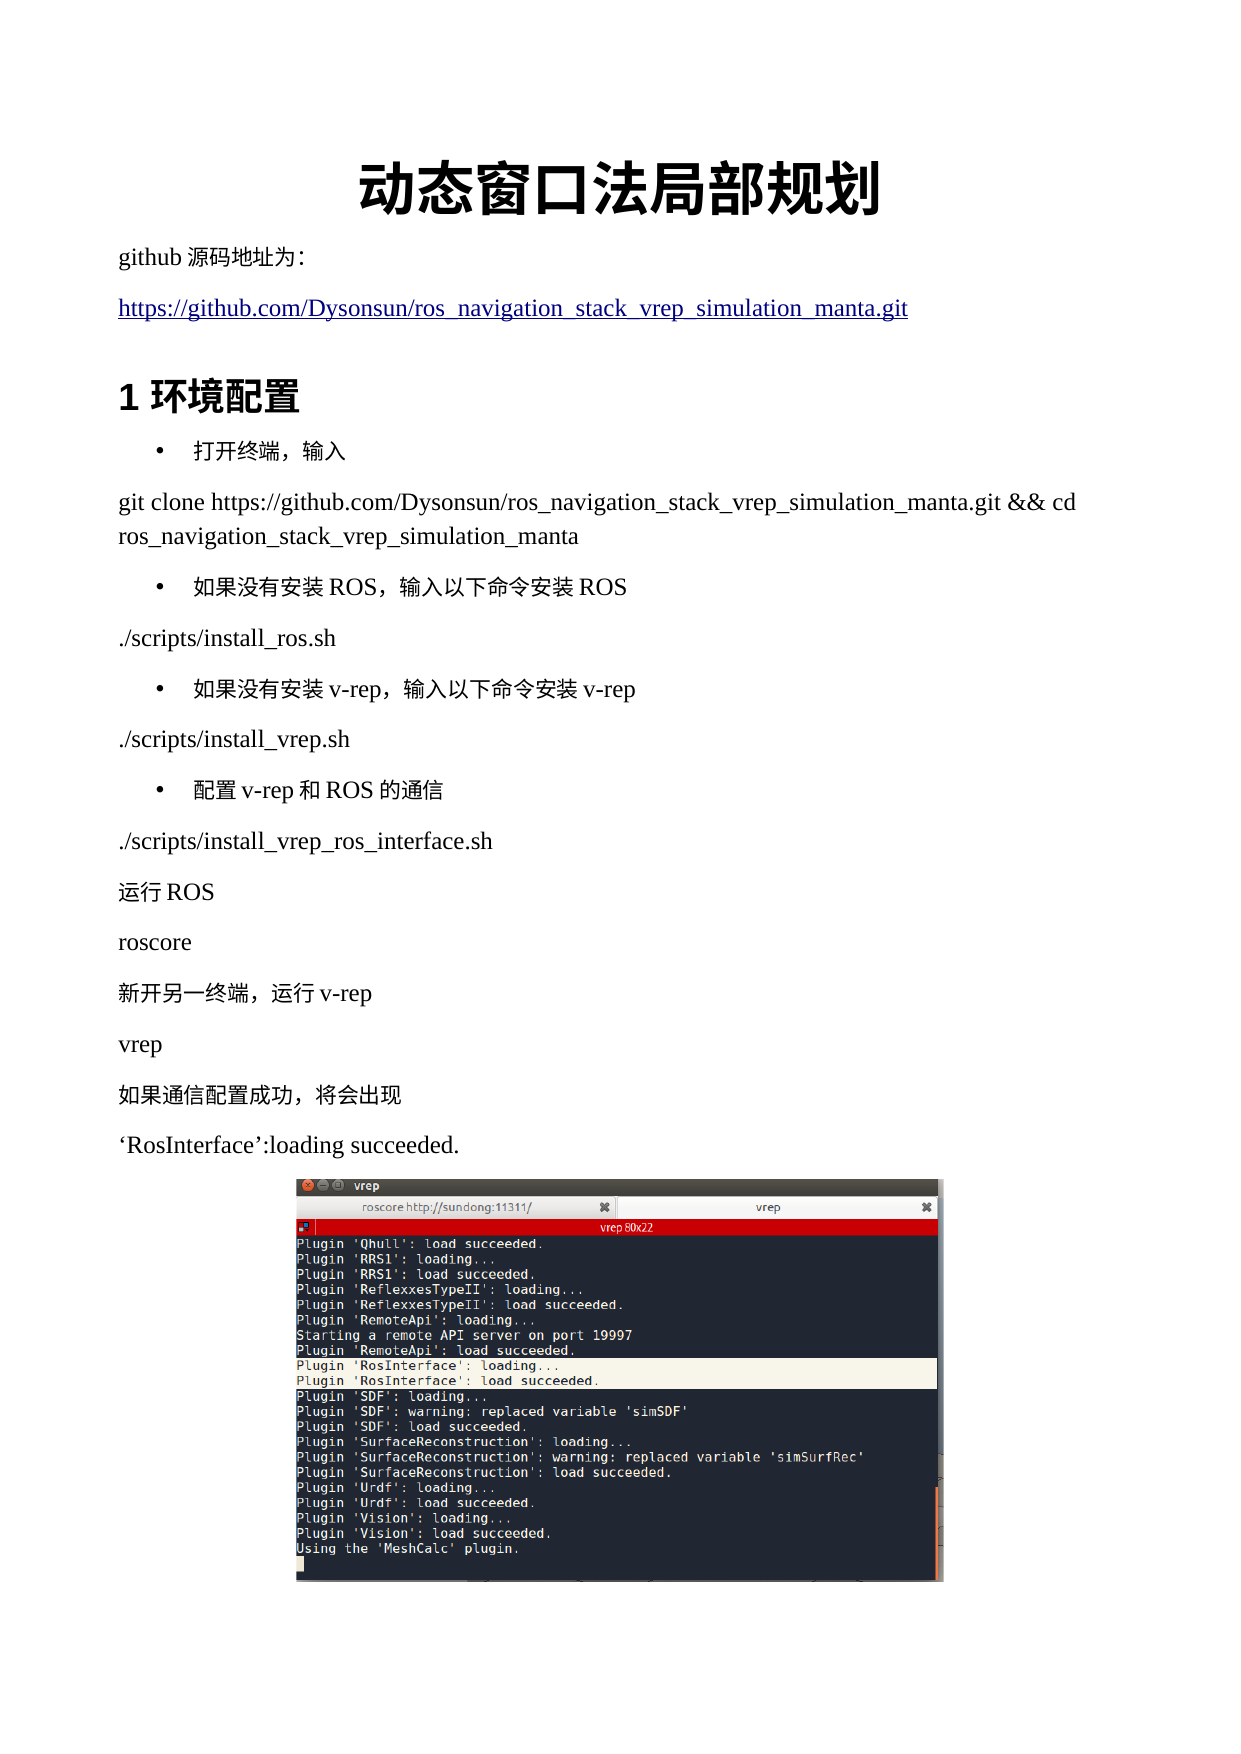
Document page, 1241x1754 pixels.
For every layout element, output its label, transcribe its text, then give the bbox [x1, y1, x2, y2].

list 如果没有安装ROS，输入以下命令安装ROS [156, 570, 1122, 602]
list 如果没有安装v-rep，输入以下命令安装v-rep [156, 672, 1122, 703]
text https://github.com/Dysonsun/ros_navigation_stack_vrep_simulation_manta.git [118, 293, 1122, 321]
text ./scripts/install_ros.sh [118, 623, 1122, 651]
text git clone https://github.com/Dysonsun/ros_navigation_stack_vrep_simulation_manta.git && cd ros_navigation_stack_vrep_simulation_manta [118, 487, 1122, 550]
picture [296, 1179, 706, 1582]
text vrep [118, 1029, 1122, 1058]
text ./scripts/install_vrep_ros_interface.sh [118, 826, 1122, 854]
text ‘RosInterface’:loading succeeded. [118, 1130, 1122, 1159]
text ./scripts/install_vrep.sh [118, 724, 1122, 753]
text roscore [118, 927, 1122, 956]
text 新开另一终端，运行v-rep [118, 976, 1122, 1008]
list 配置v-rep和ROS的通信 [156, 773, 1122, 805]
list 打开终端，输入 [156, 434, 1122, 466]
text github源码地址为： [118, 240, 1122, 272]
subtitle 1 环境配置 [118, 367, 1122, 422]
title 动态窗口法局部规划 [118, 143, 1122, 228]
text 运行ROS [118, 875, 1122, 906]
text 如果通信配置成功，将会出现 [118, 1078, 1122, 1109]
